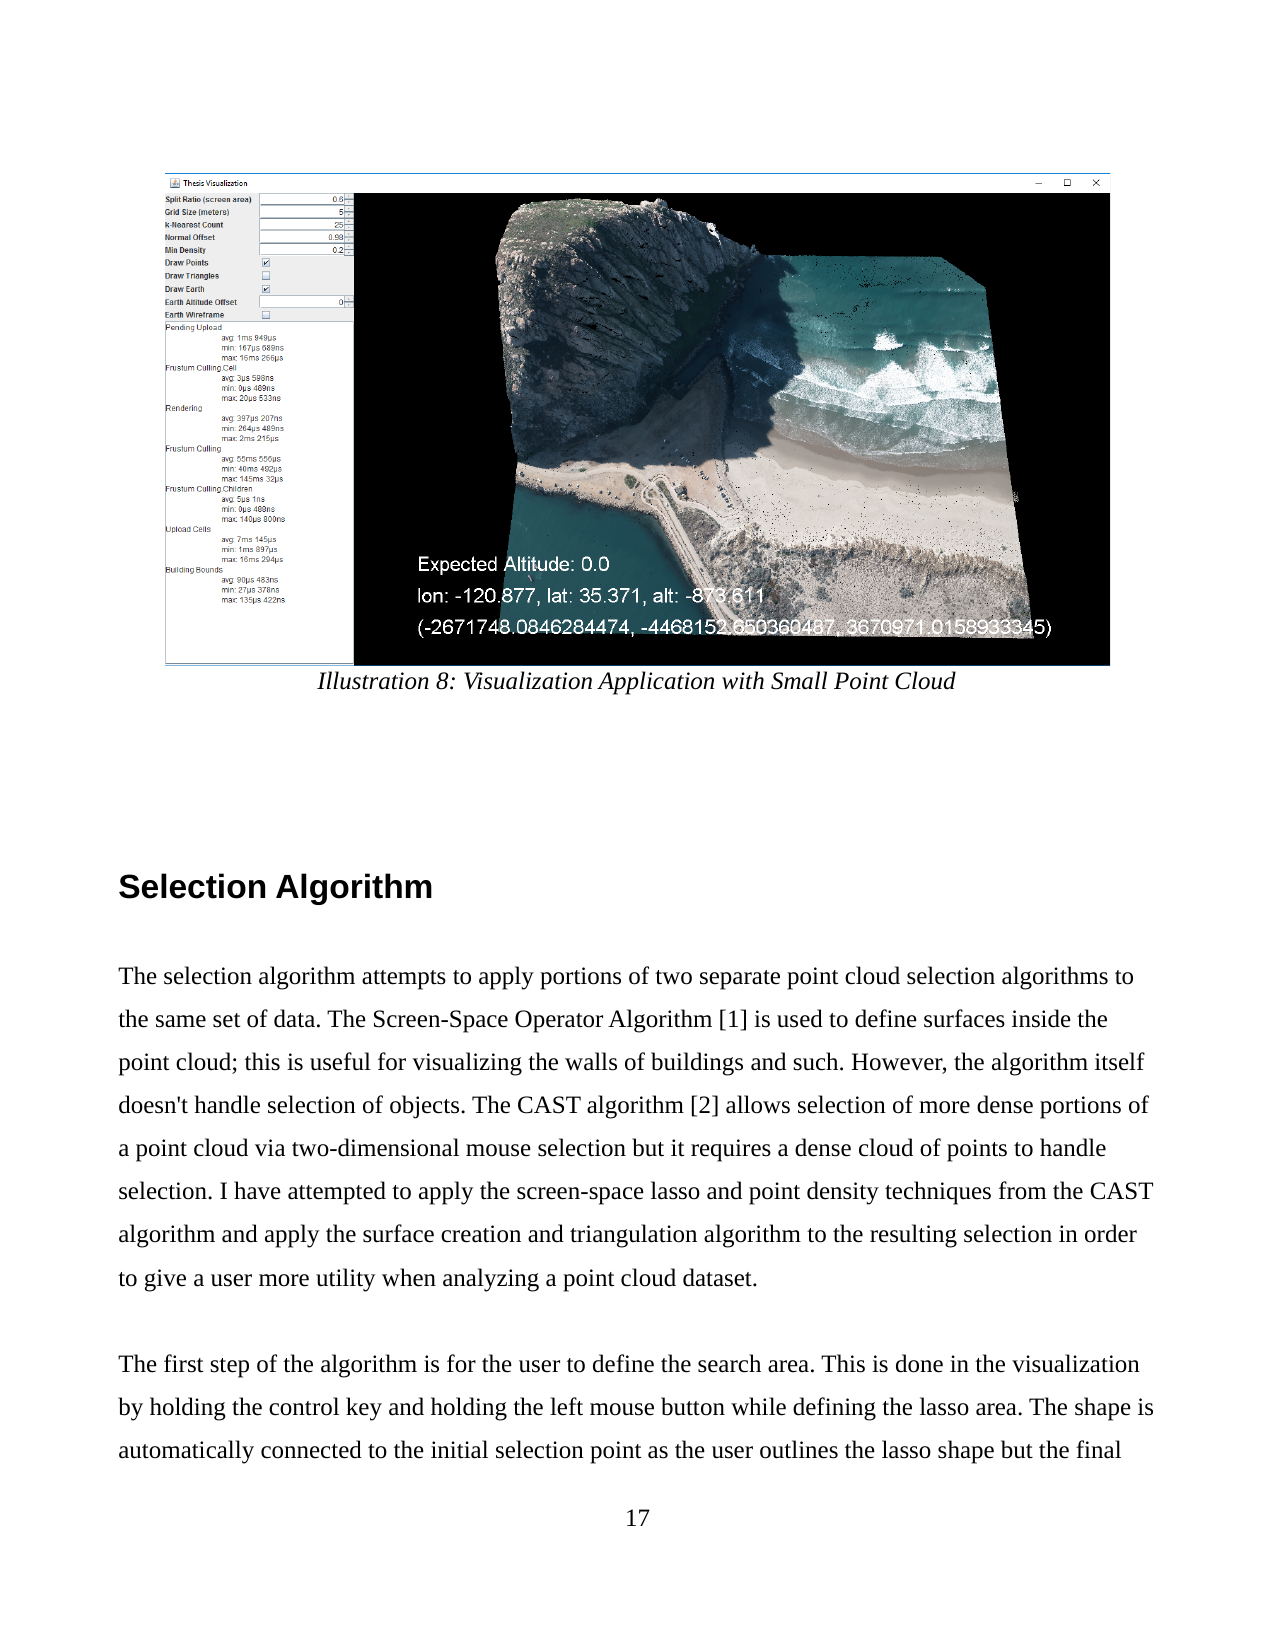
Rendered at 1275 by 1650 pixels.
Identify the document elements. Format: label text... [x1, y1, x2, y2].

picture [165, 173, 1111, 666]
text The first step of the algorithm is for the user to define the search area. This is done in the visualization by holding the control key and holding the left mouse button while defining the lasso area. The shape is automatically connected to the initial selection point as the user outlines the lasso shape but the final [118, 1349, 1157, 1464]
subtitle Selection Algorithm [118, 867, 1157, 905]
text Illustration 8: Visualization Application with Small Point Cloud [118, 174, 1157, 694]
text The selection algorithm attempts to apply portions of two separate point cloud selection algorithms to the same set of data. The Screen-Space Operator Algorithm [1] is used to define surfaces inside the point cloud; this is useful for visualizing the walls of buildings and such. However, the algorithm itself doesn't handle selection of objects. The CAST algorithm [2] allows selection of more dense portions of a point cloud via two-dimensional mouse selection but it requires a dense cloud of points to handle selection. I have attempted to apply the screen-space lasso and point density techniques from the CAST algorithm and apply the surface creation and triangulation algorithm to the resulting selection in order to give a user more utility when analyzing a point cloud dataset. [118, 961, 1157, 1291]
